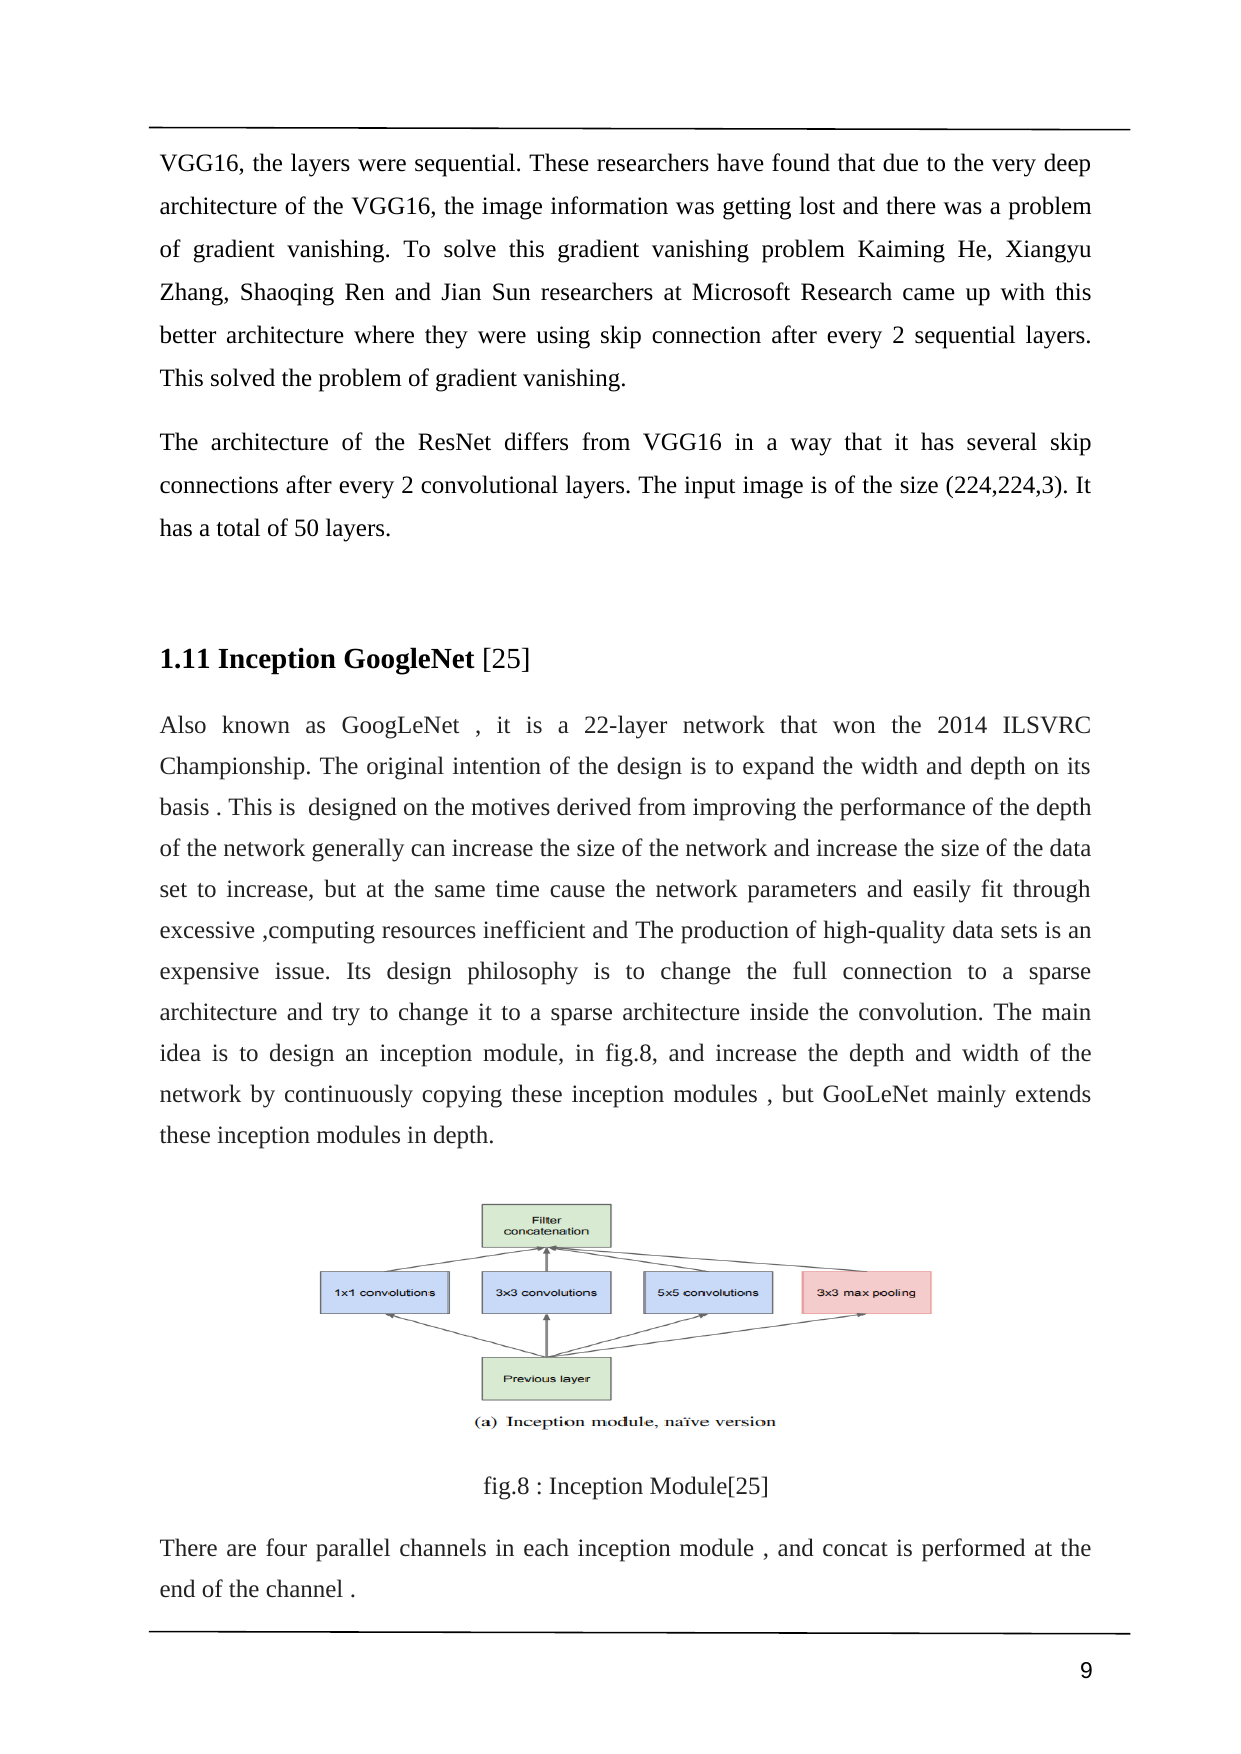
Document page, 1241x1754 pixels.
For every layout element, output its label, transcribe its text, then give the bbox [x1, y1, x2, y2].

text VGG16, the layers were sequential. These researchers have found that due to the very deep architecture of the VGG16, the image information was getting lost and there was a problem of gradient vanishing. To solve this gradient vanishing problem Kaiming He, Xiangyu Zhang, Shaoqing Ren and Jian Sun researchers at Microsoft Research came up with this better architecture where they were using skip connection after every 2 sequential layers. This solved the problem of gradient vanishing. [159, 148, 1092, 392]
picture [311, 1182, 940, 1439]
text fig.8 : Inception Module[25] [159, 1471, 1092, 1499]
text The architecture of the ResNet differs from VGG16 in a way that it has several skip connections after every 2 convolutional layers. The input image is of the size (224,224,3). It has a total of 50 layers. [159, 427, 1092, 542]
text There are four parallel channels in each inception module , and concat is performed at the end of the channel . [159, 1533, 1092, 1602]
text Also known as GoogLeNet , it is a 22-layer network that won the 2014 ILSVRC Championship. The original intention of the design is to expand the width and depth on its basis . This is designed on the motives derived from improving the performance of the depth of the network generally can increase the size of the network and increase the size of the data set to increase, but at the same time cause the network parameters and easily fit through excessive ,computing resources inefficient and The production of high-quality data sets is an expensive issue. Its design philosophy is to change the full connection to a sparse architecture and try to change it to a sparse architecture inside the convolution. The main idea is to design an inception module, in fig.8, and increase the depth and width of the network by continuously copying these inception modules , but GooLeNet mainly extends these inception modules in depth. [159, 710, 1092, 1149]
text 1.11 Inception GoogleNet [25] [159, 641, 1092, 675]
